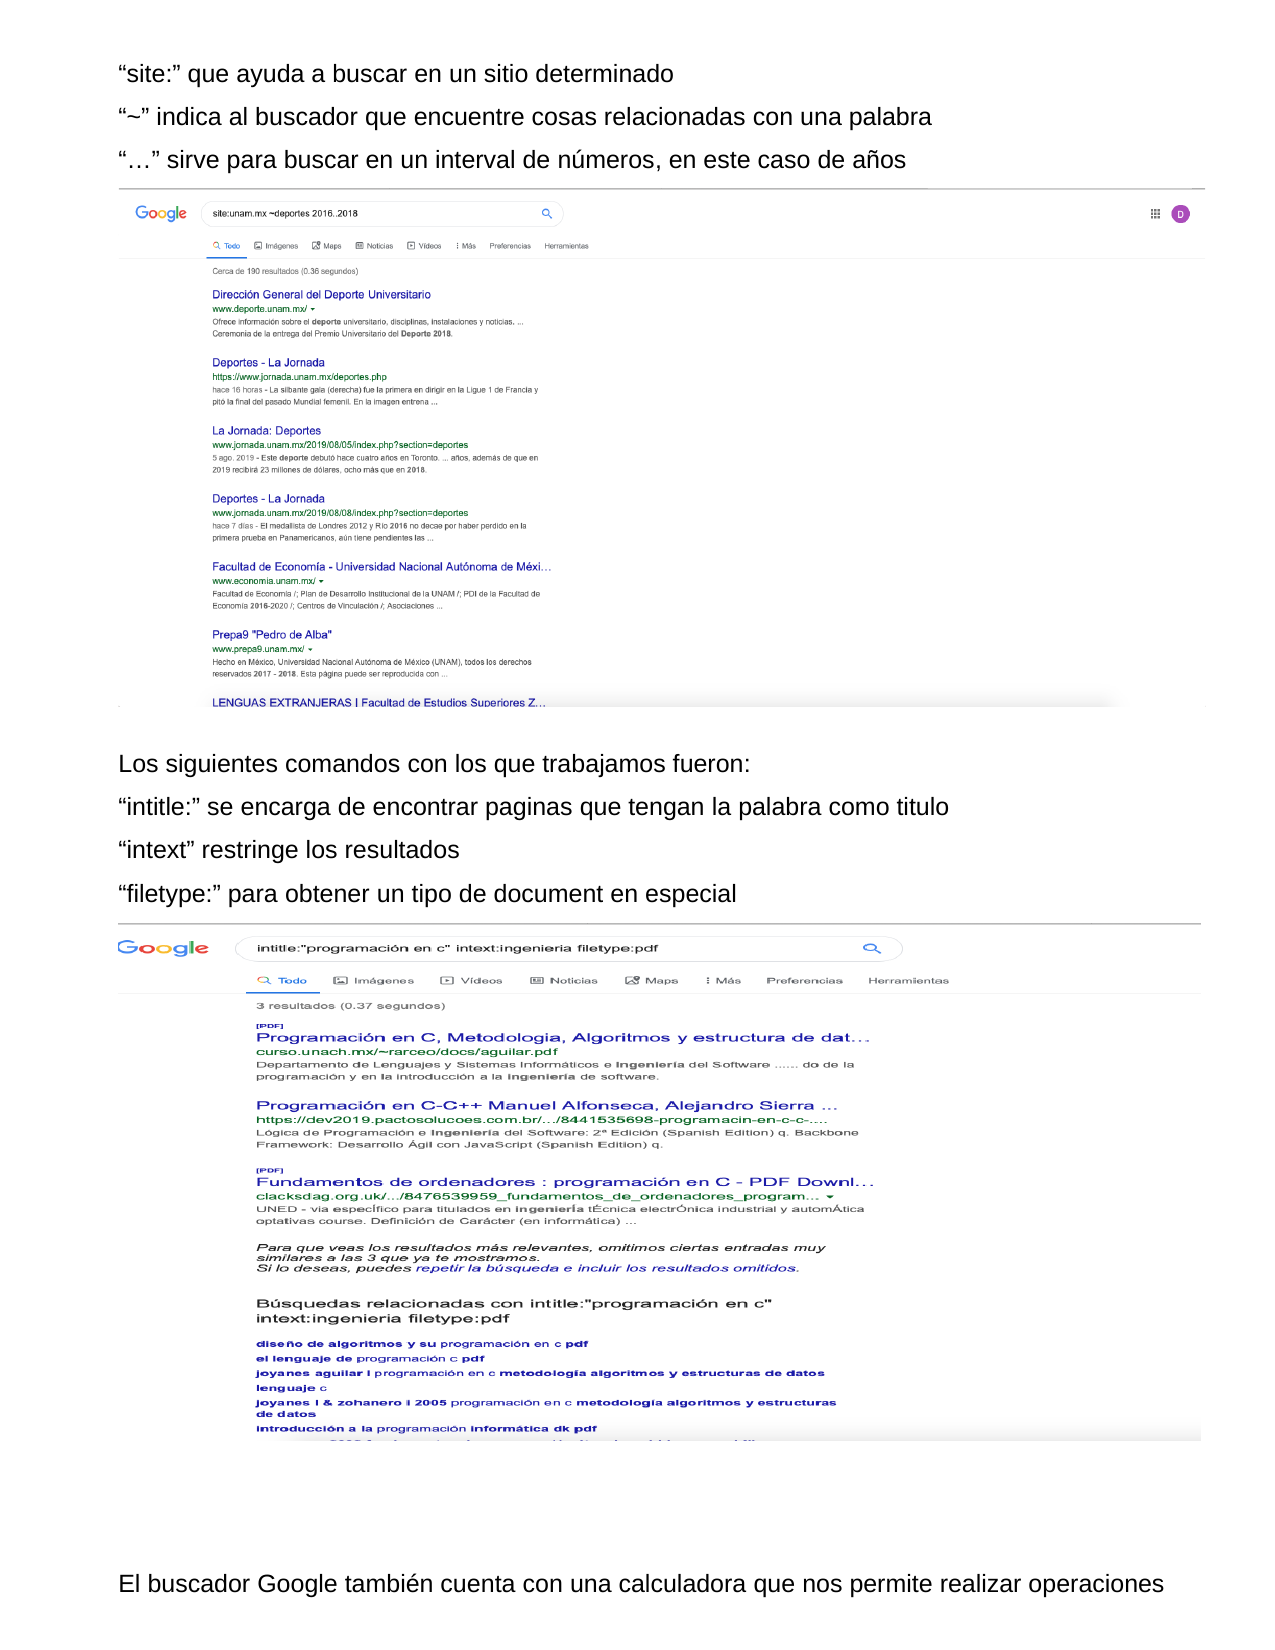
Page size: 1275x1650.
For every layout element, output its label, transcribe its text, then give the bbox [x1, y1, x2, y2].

text “~” indica al buscador que encuentre cosas relacionadas con una palabra [118, 102, 1205, 131]
text “site:” que ayuda a buscar en un sitio determinado [118, 59, 1205, 88]
text “…” sirve para buscar en un interval de números, en este caso de años [118, 145, 1205, 174]
text “intitle:” se encarga de encontrar paginas que tengan la palabra como titulo [118, 792, 1205, 821]
text El buscador Google también cuenta con una calculadora que nos permite realizar operaciones [118, 1568, 1205, 1597]
text “filetype:” para obtener un tipo de document en especial [118, 878, 1205, 907]
text Los siguientes comandos con los que trabajamos fueron: [118, 749, 1205, 778]
text “intext” restringe los resultados [118, 835, 1205, 864]
